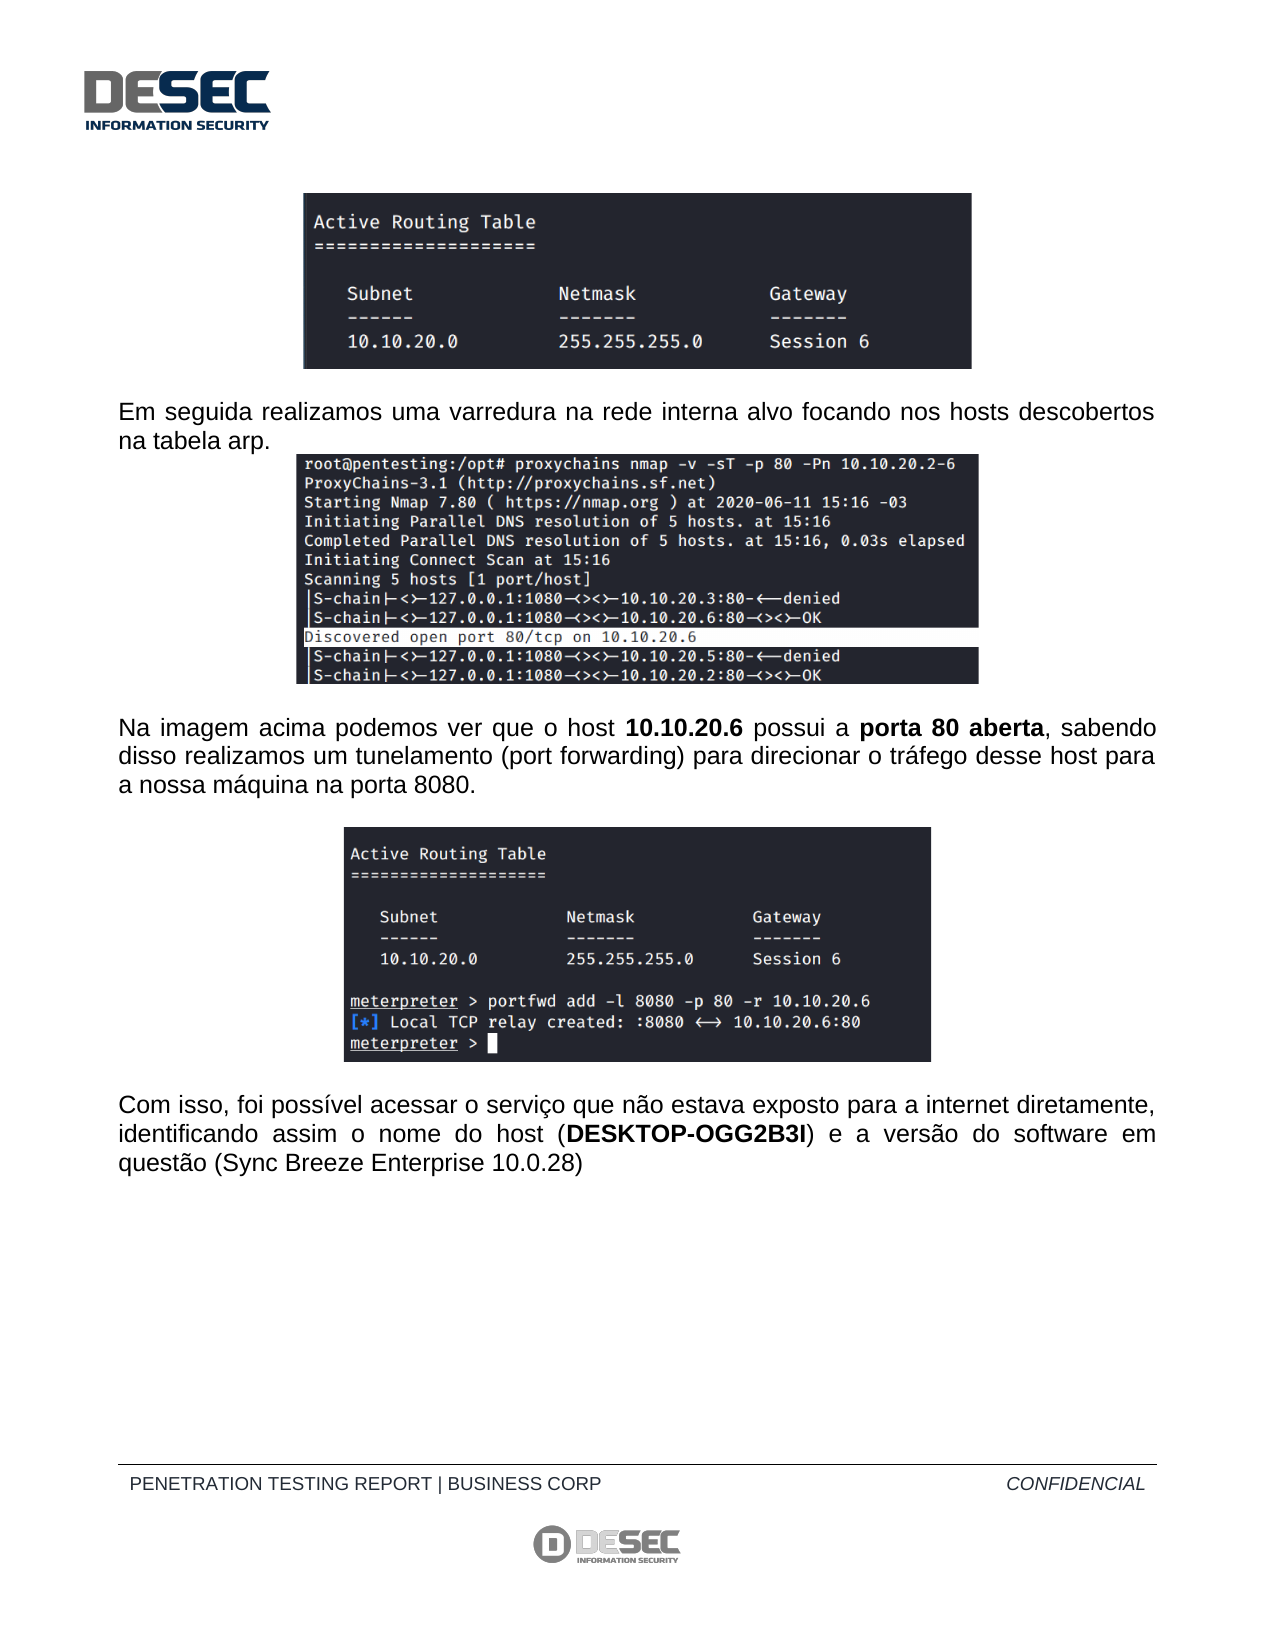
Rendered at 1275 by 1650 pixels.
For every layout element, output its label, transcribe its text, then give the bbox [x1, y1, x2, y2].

text Com isso, foi possível acessar o serviço que não estava exposto para a internet diretamente, identificando assim o nome do host (DESKTOP-OGG2B3I) e a versão do software em questão (Sync Breeze Enterprise 10.0.28) [118, 1091, 1157, 1177]
picture [343, 827, 932, 1062]
text Na imagem acima podemos ver que o host 10.10.20.6 possui a porta 80 aberta, sabendo disso realizamos um tunelamento (port forwarding) para direcionar o tráfego desse host para a nossa máquina na porta 8080. [118, 712, 1157, 799]
picture [531, 1520, 684, 1568]
picture [84, 71, 271, 130]
picture [296, 454, 979, 684]
picture [303, 193, 972, 369]
text Em seguida realizamos uma varredura na rede interna alvo focando nos hosts descobertos na tabela arp. [118, 397, 1157, 455]
